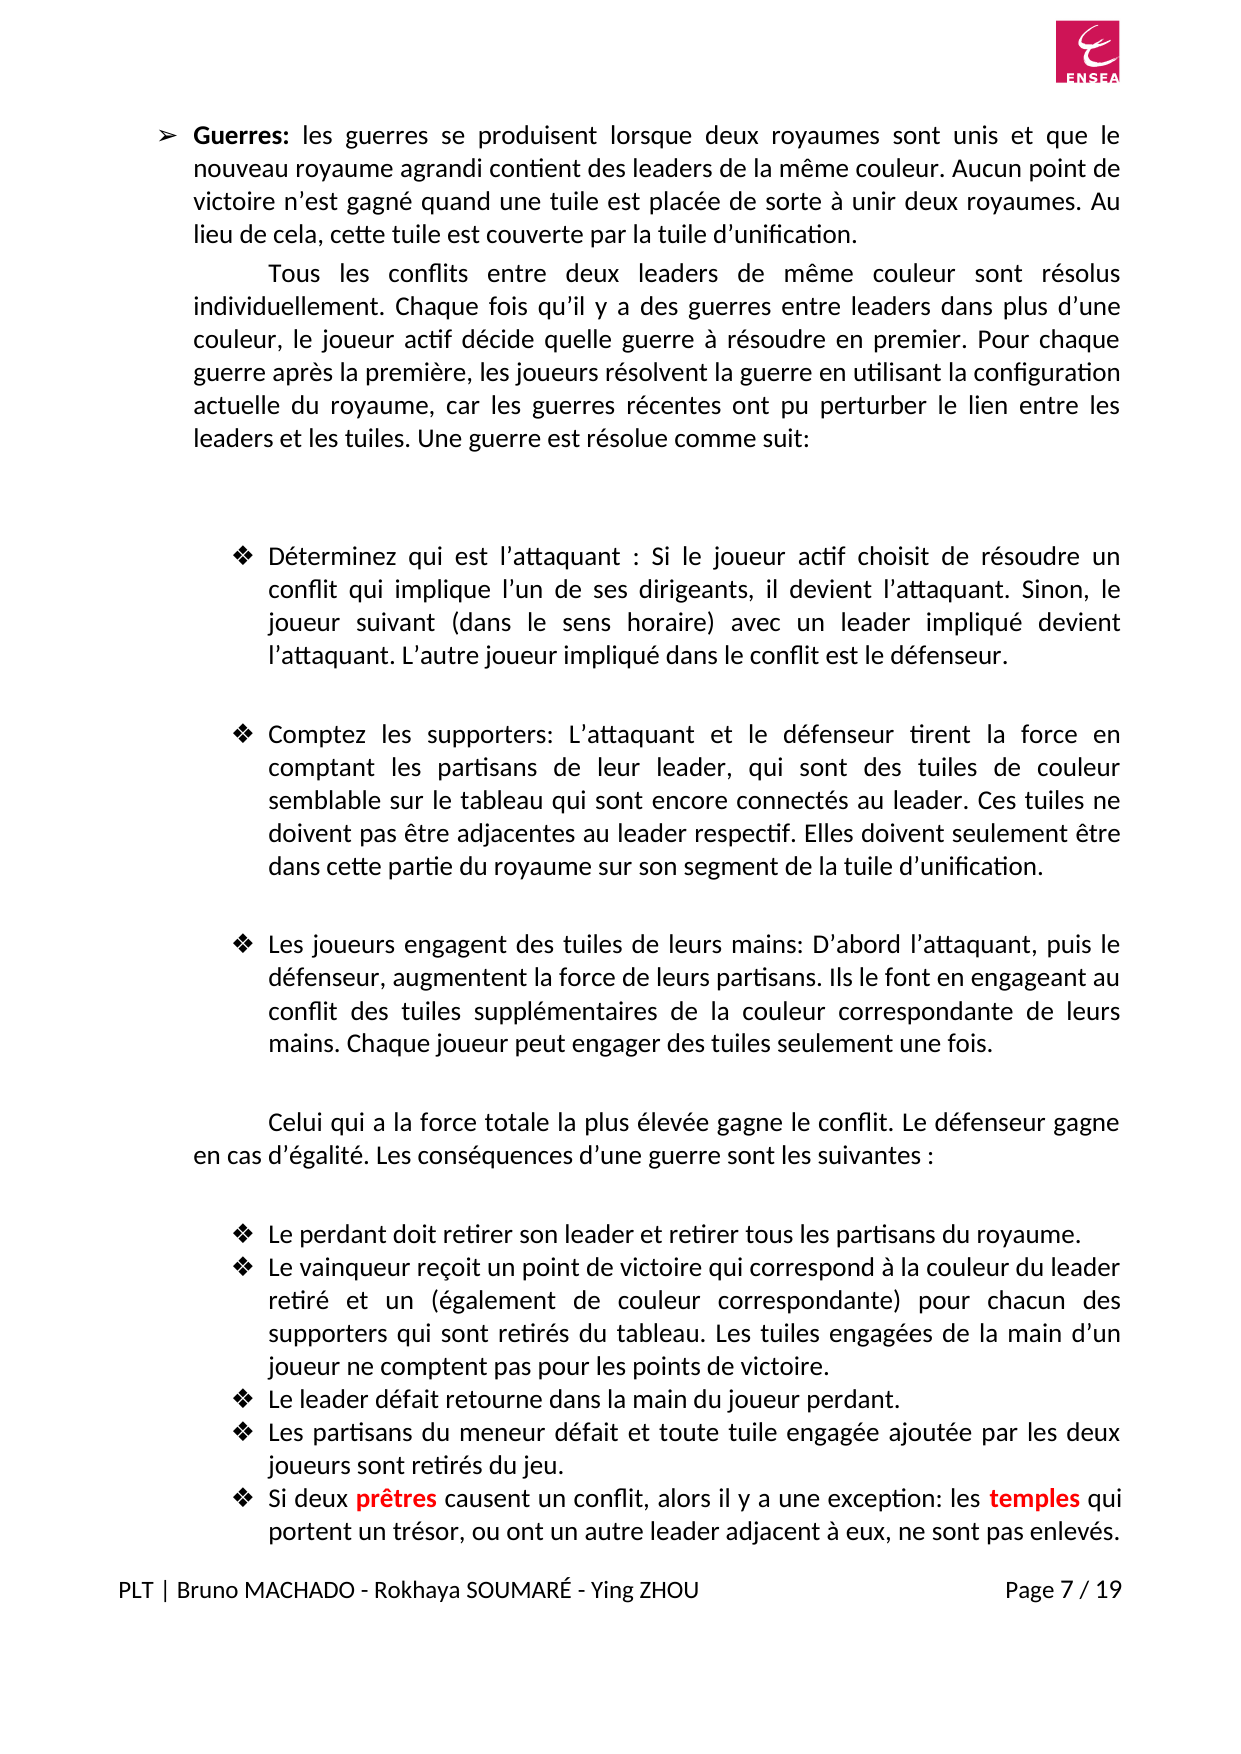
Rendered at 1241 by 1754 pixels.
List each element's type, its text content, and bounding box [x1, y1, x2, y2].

list Si deux prêtres causent un conflit, alors il y a une exception: les temples qui portent un trésor, ou ont un autre leader adjacent à eux, ne sont pas enlevés. [231, 1481, 1122, 1547]
text Celui qui a la force totale la plus élevée gagne le conflit. Le défenseur gagne en cas d’égalité. Les conséquences d’une guerre sont les suivantes : [193, 1105, 1122, 1171]
list Guerres: les guerres se produisent lorsque deux royaumes sont unis et que le nouveau royaume agrandi contient des leaders de la même couleur. Aucun point de victoire n’est gagné quand une tuile est placée de sorte à unir deux royaumes. Au lieu de cela, cette tuile est couverte par la tuile d’unification. [156, 118, 1122, 250]
list Déterminez qui est l’attaquant : Si le joueur actif choisit de résoudre un conflit qui implique l’un de ses dirigeants, il devient l’attaquant. Sinon, le joueur suivant (dans le sens horaire) avec un leader impliqué devient l’attaquant. L’autre joueur impliqué dans le conflit est le défenseur. [231, 539, 1122, 671]
list Le perdant doit retirer son leader et retirer tous les partisans du royaume. [231, 1217, 1122, 1250]
list Les joueurs engagent des tuiles de leurs mains: D’abord l’attaquant, puis le défenseur, augmentent la force de leurs partisans. Ils le font en engageant au conflit des tuiles supplémentaires de la couleur correspondante de leurs mains. Chaque joueur peut engager des tuiles seulement une fois. [231, 928, 1122, 1060]
list Les partisans du meneur défait et toute tuile engagée ajoutée par les deux joueurs sont retirés du jeu. [231, 1415, 1122, 1481]
picture [1054, 18, 1122, 84]
list Comptez les supporters: L’attaquant et le défenseur tirent la force en comptant les partisans de leur leader, qui sont des tuiles de couleur semblable sur le tableau qui sont encore connectés au leader. Ces tuiles ne doivent pas être adjacentes au leader respectif. Elles doivent seulement être dans cette partie du royaume sur son segment de la tuile d’unification. [231, 717, 1122, 882]
list Le vainqueur reçoit un point de victoire qui correspond à la couleur du leader retiré et un (également de couleur correspondante) pour chacun des supporters qui sont retirés du tableau. Les tuiles engagées de la main d’un joueur ne comptent pas pour les points de victoire. [231, 1250, 1122, 1382]
list Le leader défait retourne dans la main du joueur perdant. [231, 1382, 1122, 1415]
text Tous les conflits entre deux leaders de même couleur sont résolus individuellement. Chaque fois qu’il y a des guerres entre leaders dans plus d’une couleur, le joueur actif décide quelle guerre à résoudre en premier. Pour chaque guerre après la première, les joueurs résolvent la guerre en utilisant la configuration actuelle du royaume, car les guerres récentes ont pu perturber le lien entre les leaders et les tuiles. Une guerre est résolue comme suit: [193, 256, 1122, 454]
